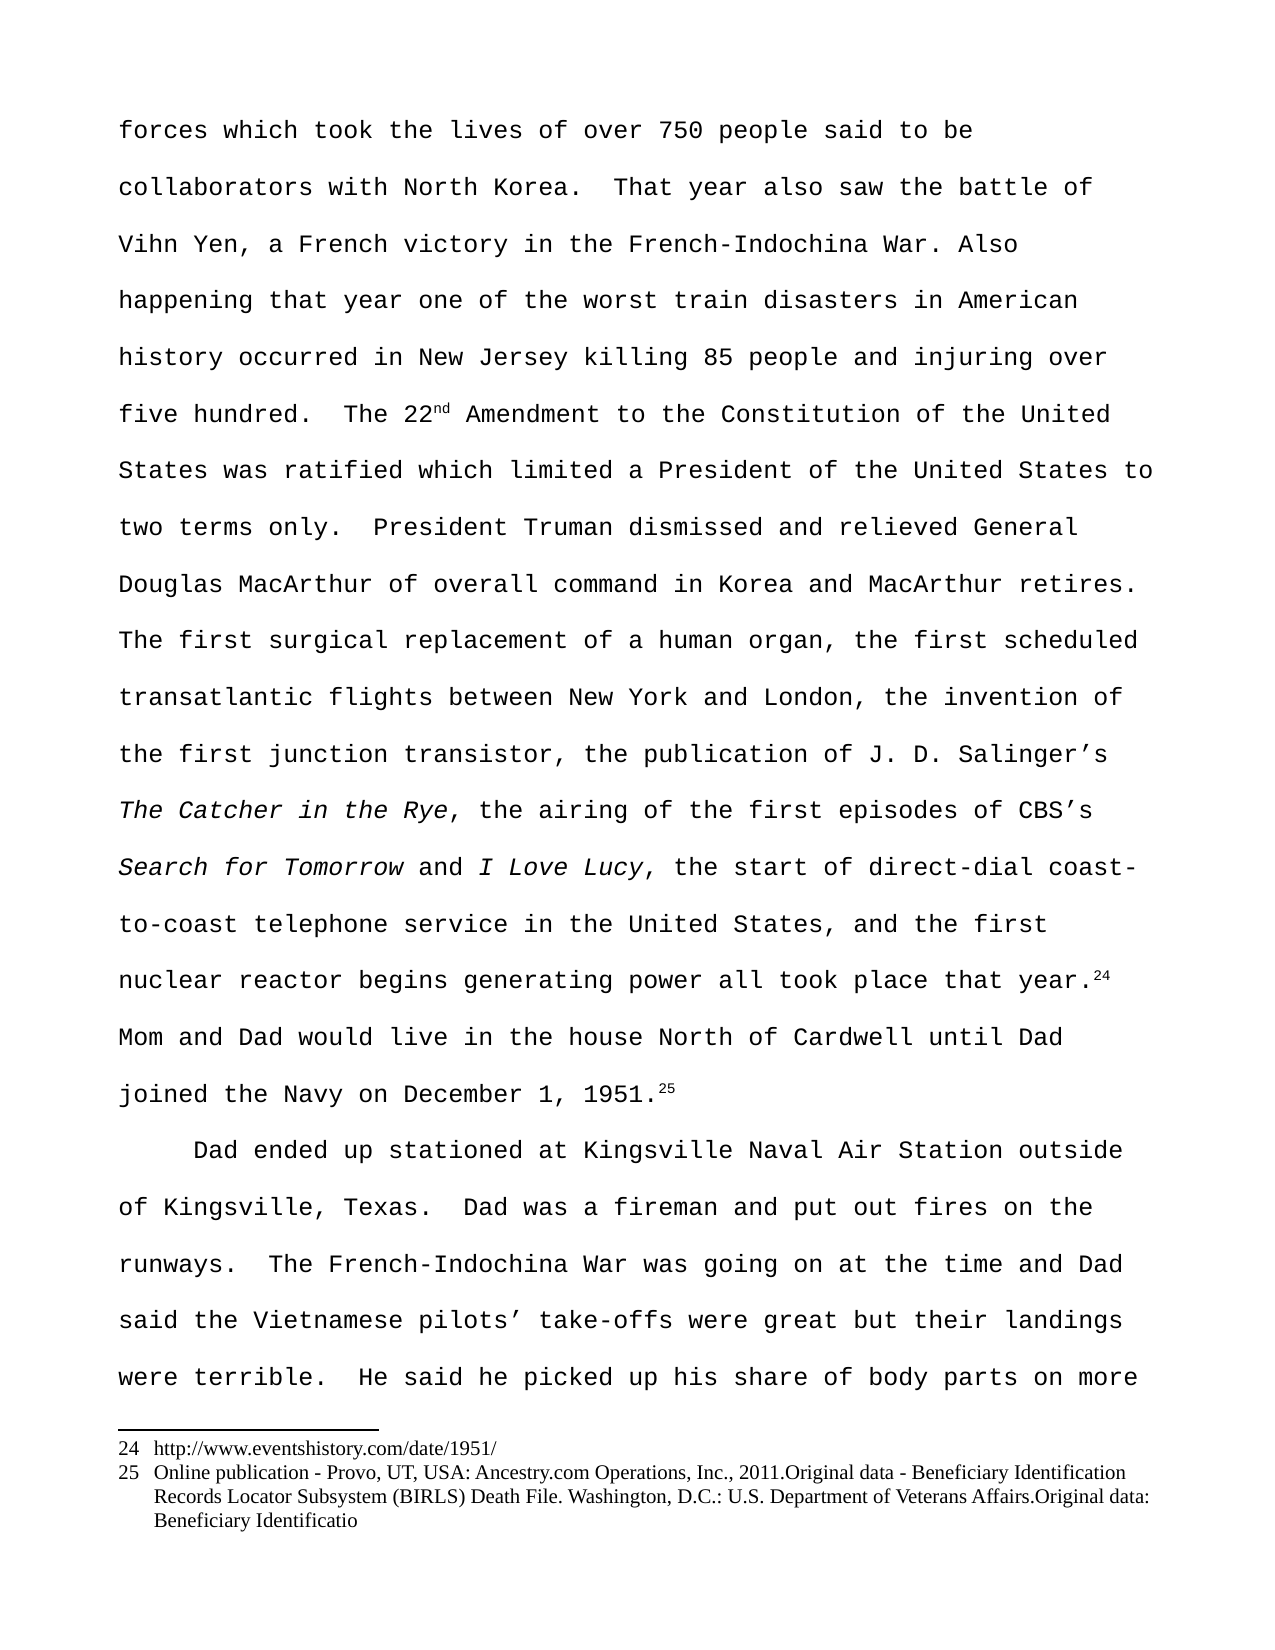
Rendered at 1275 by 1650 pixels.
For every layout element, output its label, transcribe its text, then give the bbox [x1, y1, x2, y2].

text http://www.eventshistory.com/date/1951/ [118, 1436, 1157, 1460]
text forces which took the lives of over 750 people said to be collaborators with North Korea. That year also saw the battle of Vihn Yen, a French victory in the French-Indochina War. Also happening that year one of the worst train disasters in American history occurred in New Jersey killing 85 people and injuring over five hundred. The 22nd Amendment to the Constitution of the United States was ratified which limited a President of the United States to two terms only. President Truman dismissed and relieved General Douglas MacArthur of overall command in Korea and MacArthur retires. The first surgical replacement of a human organ, the first scheduled transatlantic flights between New York and London, the invention of the first junction transistor, the publication of J. D. Salinger’s The Catcher in the Rye, the airing of the first episodes of CBS’s Search for Tomorrow and I Love Lucy, the start of direct-dial coast-to-coast telephone service in the United States, and the first nuclear reactor begins generating power all took place that year. Mom and Dad would live in the house North of Cardwell until Dad joined the Navy on December 1, 1951. [118, 118, 1157, 1110]
text Online publication - Provo, UT, USA: Ancestry.com Operations, Inc., 2011.Original data - Beneficiary Identification Records Locator Subsystem (BIRLS) Death File. Washington, D.C.: U.S. Department of Veterans Affairs.Original data: Beneficiary Identificatio [118, 1460, 1157, 1532]
text Dad ended up stationed at Kingsville Naval Air Station outside of Kingsville, Texas. Dad was a fireman and put out fires on the runways. The French-Indochina War was going on at the time and Dad said the Vietnamese pilots’ take-offs were great but their landings were terrible. He said he picked up his share of body parts on more [118, 1138, 1157, 1393]
